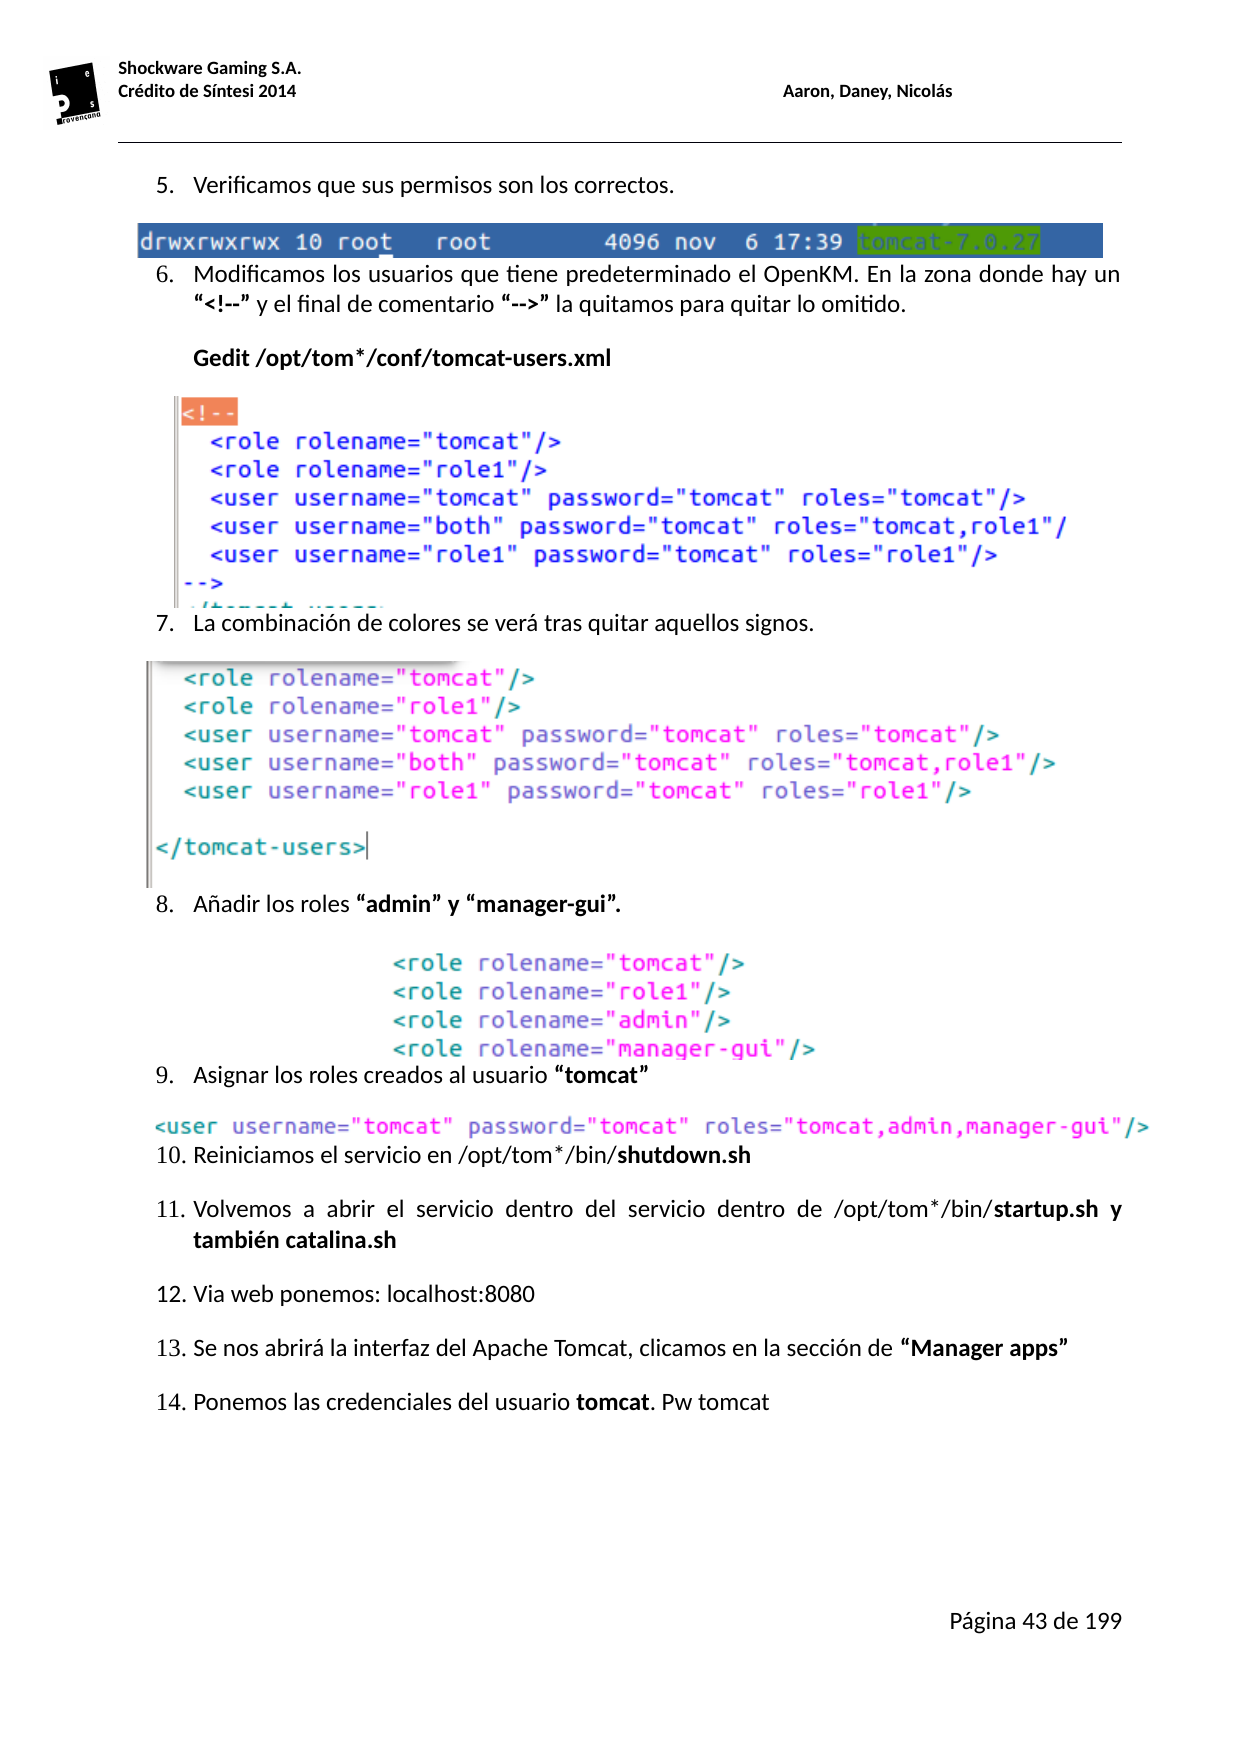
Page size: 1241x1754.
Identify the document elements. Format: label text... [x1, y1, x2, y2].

picture [137, 223, 1103, 258]
list Ponemos las credenciales del usuario tomcat. Pw tomcat [156, 1386, 1122, 1417]
list Reiniciamos el servicio en /opt/tom*/bin/shutdown.sh [156, 1140, 1122, 1170]
picture [43, 56, 110, 130]
picture [155, 1113, 1160, 1140]
list Verificamos que sus permisos son los correctos. [156, 169, 1122, 200]
list Modificamos los usuarios que tiene predeterminado el OpenKM. En la zona donde hay un “<!--” y el final de comentario “-->” la quitamos para quitar lo omitido. [156, 223, 1122, 319]
picture [174, 396, 1067, 608]
picture [388, 942, 852, 1060]
picture [146, 661, 1094, 888]
list Volvemos a abrir el servicio dentro del servicio dentro de /opt/tom*/bin/startup.sh y también catalina.sh [156, 1193, 1122, 1254]
list Via web ponemos: localhost:8080 [156, 1278, 1122, 1309]
list Asignar los roles creados al usuario “tomcat” [156, 942, 1122, 1090]
list La combinación de colores se verá tras quitar aquellos signos. [156, 396, 1122, 638]
list Añadir los roles “admin” y “manager-gui”. [156, 661, 1122, 918]
list Se nos abrirá la interfaz del Apache Tomcat, clicamos en la sección de “Manager apps” [156, 1332, 1122, 1363]
list Gedit /opt/tom*/conf/tomcat-users.xml [156, 342, 1122, 373]
